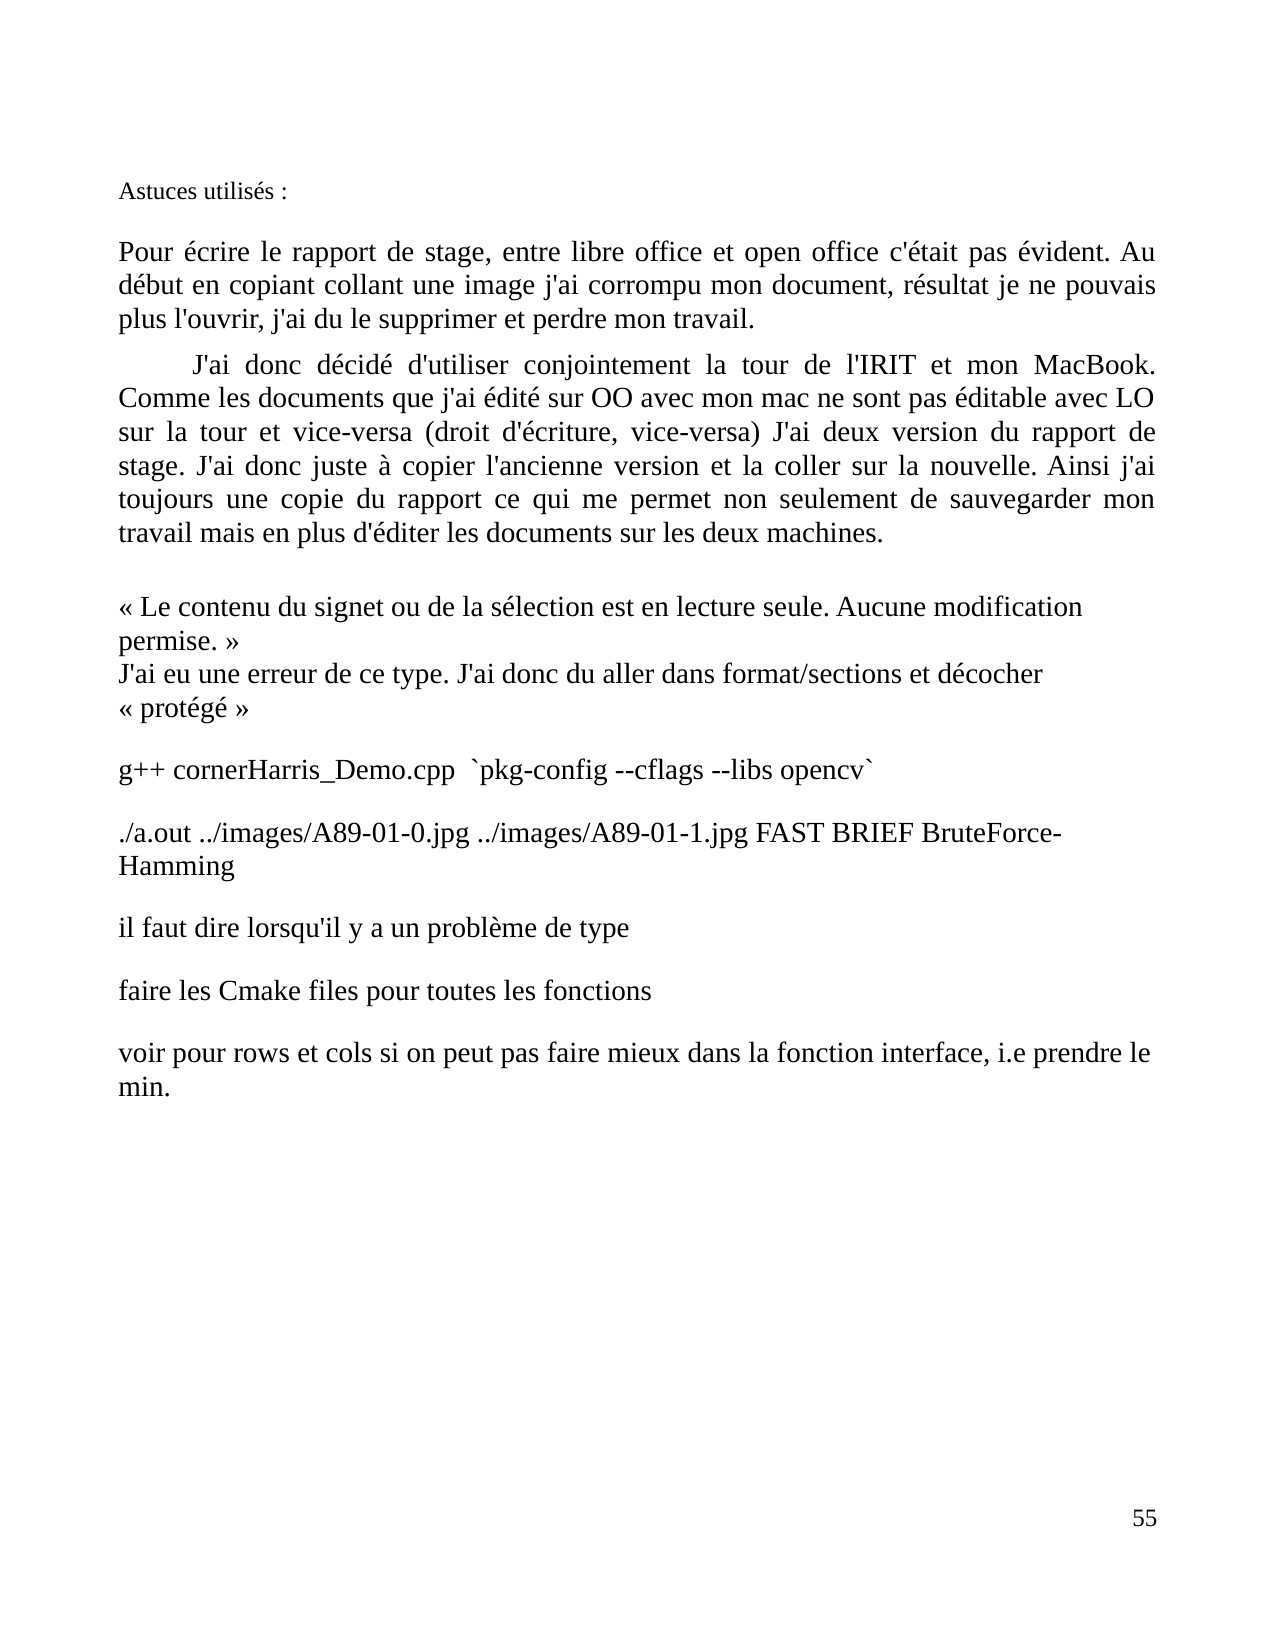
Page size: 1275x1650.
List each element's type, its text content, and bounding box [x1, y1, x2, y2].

text il faut dire lorsqu'il y a un problème de type [118, 911, 1157, 944]
text J'ai eu une erreur de ce type. J'ai donc du aller dans format/sections et décocher « protégé » [118, 657, 1157, 724]
text Astuces utilisés : [118, 176, 1157, 205]
text ./a.out ../images/A89-01-0.jpg ../images/A89-01-1.jpg FAST BRIEF BruteForce-Hamming [118, 815, 1157, 882]
text faire les Cmake files pour toutes les fonctions [118, 973, 1157, 1006]
text J'ai donc décidé d'utiliser conjointement la tour de l'IRIT et mon MacBook. Comme les documents que j'ai édité sur OO avec mon mac ne sont pas éditable avec LO sur la tour et vice-versa (droit d'écriture, vice-versa) J'ai deux version du rapport de stage. J'ai donc juste à copier l'ancienne version et la coller sur la nouvelle. Ainsi j'ai toujours une copie du rapport ce qui me permet non seulement de sauvegarder mon travail mais en plus d'éditer les documents sur les deux machines. [118, 347, 1157, 548]
text Pour écrire le rapport de stage, entre libre office et open office c'était pas évident. Au début en copiant collant une image j'ai corrompu mon document, résultat je ne pouvais plus l'ouvrir, j'ai du le supprimer et perdre mon travail. [118, 234, 1157, 334]
text g++ cornerHarris_Demo.cpp `pkg-config --cflags --libs opencv` [118, 752, 1157, 786]
text « Le contenu du signet ou de la sélection est en lecture seule. Aucune modification permise. » [118, 589, 1157, 657]
text voir pour rows et cols si on peut pas faire mieux dans la fonction interface, i.e prendre le min. [118, 1035, 1157, 1102]
